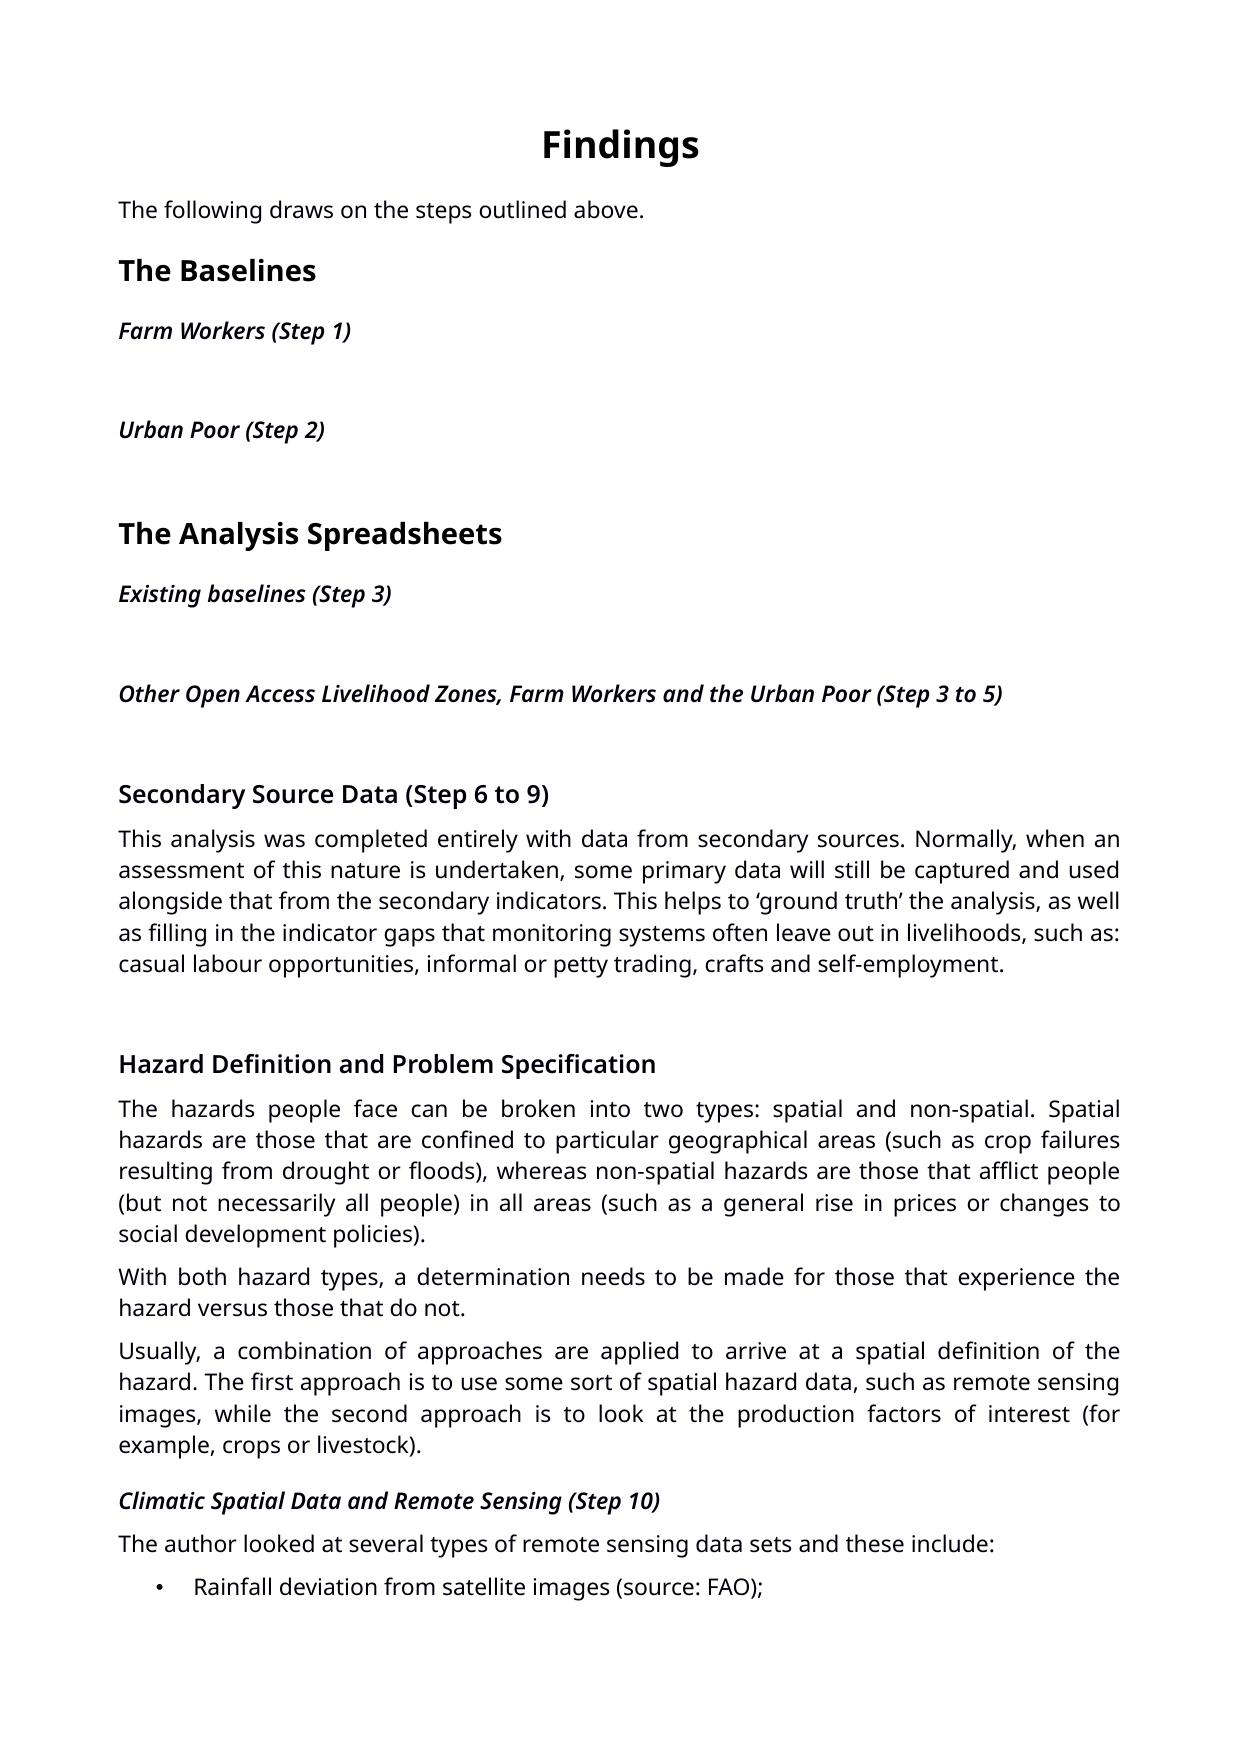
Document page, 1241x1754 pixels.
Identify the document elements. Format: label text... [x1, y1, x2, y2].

subtitle Findings [118, 118, 1122, 169]
text The following draws on the steps outlined above. [118, 194, 1122, 225]
subtitle Urban Poor (Step 2) [118, 414, 1122, 446]
subtitle The Baselines [118, 250, 1122, 290]
text Usually, a combination of approaches are applied to arrive at a spatial definition of the hazard. The first approach is to use some sort of spatial hazard data, such as remote sensing images, while the second approach is to look at the production factors of interest (for example, crops or livestock). [118, 1335, 1122, 1460]
subtitle Other Open Access Livelihood Zones, Farm Workers and the Urban Poor (Step 3 to 5) [118, 678, 1122, 709]
text This analysis was completed entirely with data from secondary sources. Normally, when an assessment of this nature is undertaken, some primary data will still be captured and used alongside that from the secondary indicators. This helps to ‘ground truth’ the analysis, as well as filling in the indicator gaps that monitoring systems often leave out in livelihoods, such as: casual labour opportunities, informal or petty trading, crafts and self-employment. [118, 823, 1122, 979]
subtitle Secondary Source Data (Step 6 to 9) [118, 777, 1122, 811]
list Rainfall deviation from satellite images (source: FAO); [156, 1571, 1122, 1602]
subtitle Climatic Spatial Data and Remote Sensing (Step 10) [118, 1485, 1122, 1516]
subtitle Farm Workers (Step 1) [118, 315, 1122, 346]
text The author looked at several types of remote sensing data sets and these include: [118, 1528, 1122, 1559]
subtitle The Analysis Spreadsheets [118, 514, 1122, 553]
text With both hazard types, a determination needs to be made for those that experience the hazard versus those that do not. [118, 1261, 1122, 1323]
subtitle Existing baselines (Step 3) [118, 578, 1122, 609]
text The hazards people face can be broken into two types: spatial and non-spatial. Spatial hazards are those that are confined to particular geographical areas (such as crop failures resulting from drought or floods), whereas non-spatial hazards are those that afflict people (but not necessarily all people) in all areas (such as a general rise in prices or changes to social development policies). [118, 1093, 1122, 1249]
subtitle Hazard Definition and Problem Specification [118, 1047, 1122, 1081]
